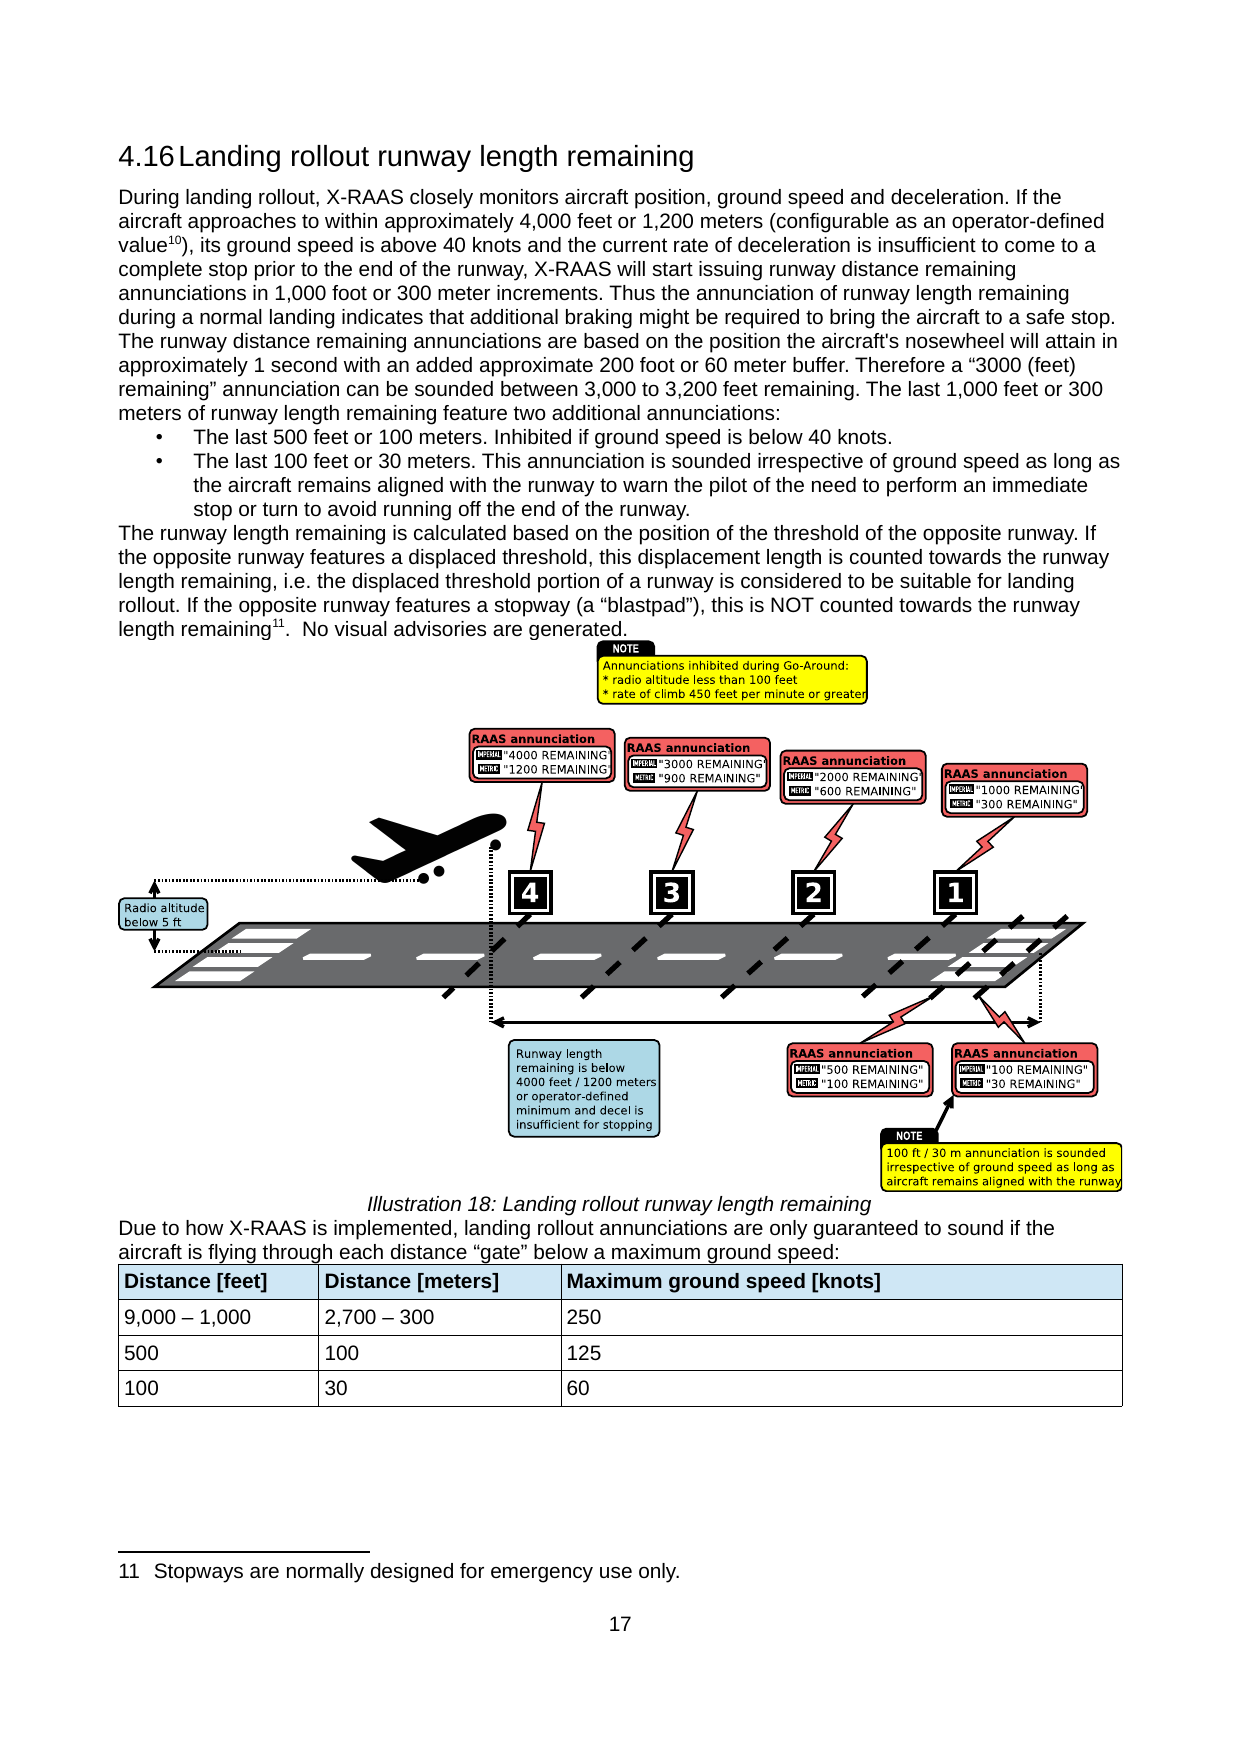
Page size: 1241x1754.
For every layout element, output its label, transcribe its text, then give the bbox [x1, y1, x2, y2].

text Due to how X-RAAS is implemented, landing rollout annunciations are only guaranteed to sound if the aircraft is flying through each distance “gate” below a maximum ground speed: [118, 1216, 1122, 1263]
table_cell 30 [319, 1371, 561, 1406]
table_cell 2,700 – 300 [319, 1300, 561, 1334]
table_cell 100 [319, 1336, 561, 1370]
table_cell 125 [562, 1336, 1122, 1370]
table_cell 9,000 – 1,000 [119, 1300, 318, 1334]
table_cell 100 [119, 1371, 318, 1406]
table_cell 500 [119, 1336, 318, 1370]
text The runway length remaining is calculated based on the position of the threshold of the opposite runway. If the opposite runway features a displaced threshold, this displacement length is counted towards the runway length remaining, i.e. the displaced threshold portion of a runway is considered to be suitable for landing rollout. If the opposite runway features a stopway (a “blastpad”), this is NOT counted towards the runway length remaining. No visual advisories are generated. [118, 521, 1122, 640]
table_header Distance [meters] [319, 1265, 561, 1299]
table_header Maximum ground speed [knots] [562, 1265, 1122, 1299]
text During landing rollout, X-RAAS closely monitors aircraft position, ground speed and deceleration. If the aircraft approaches to within approximately 4,000 feet or 1,200 meters (configurable as an operator-defined value10), its ground speed is above 40 knots and the current rate of deceleration is insufficient to come to a complete stop prior to the end of the runway, X-RAAS will start issuing runway distance remaining annunciations in 1,000 foot or 300 meter increments. Thus the annunciation of runway length remaining during a normal landing indicates that additional braking might be required to bring the aircraft to a safe stop. The runway distance remaining annunciations are based on the position the aircraft's nosewheel will attain in approximately 1 second with an added approximate 200 foot or 60 meter buffer. Therefore a “3000 (feet) remaining” annunciation can be sounded between 3,000 to 3,200 feet remaining. The last 1,000 feet or 300 meters of runway length remaining feature two additional annunciations: [118, 185, 1122, 424]
table_cell 60 [562, 1371, 1122, 1406]
text Illustration 18: Landing rollout runway length remaining [118, 1192, 1122, 1216]
list The last 100 feet or 30 meters. This annunciation is sounded irrespective of ground speed as long as the aircraft remains aligned with the runway to warn the pilot of the need to perform an immediate stop or turn to avoid running off the end of the runway. [156, 449, 1122, 521]
subtitle Landing rollout runway length remaining [118, 139, 1122, 172]
table_header Distance [feet] [119, 1265, 318, 1299]
list The last 500 feet or 100 meters. Inhibited if ground speed is below 40 knots. [156, 424, 1122, 449]
text Stopways are normally designed for emergency use only. [118, 1558, 1122, 1582]
table_cell 250 [562, 1300, 1122, 1334]
